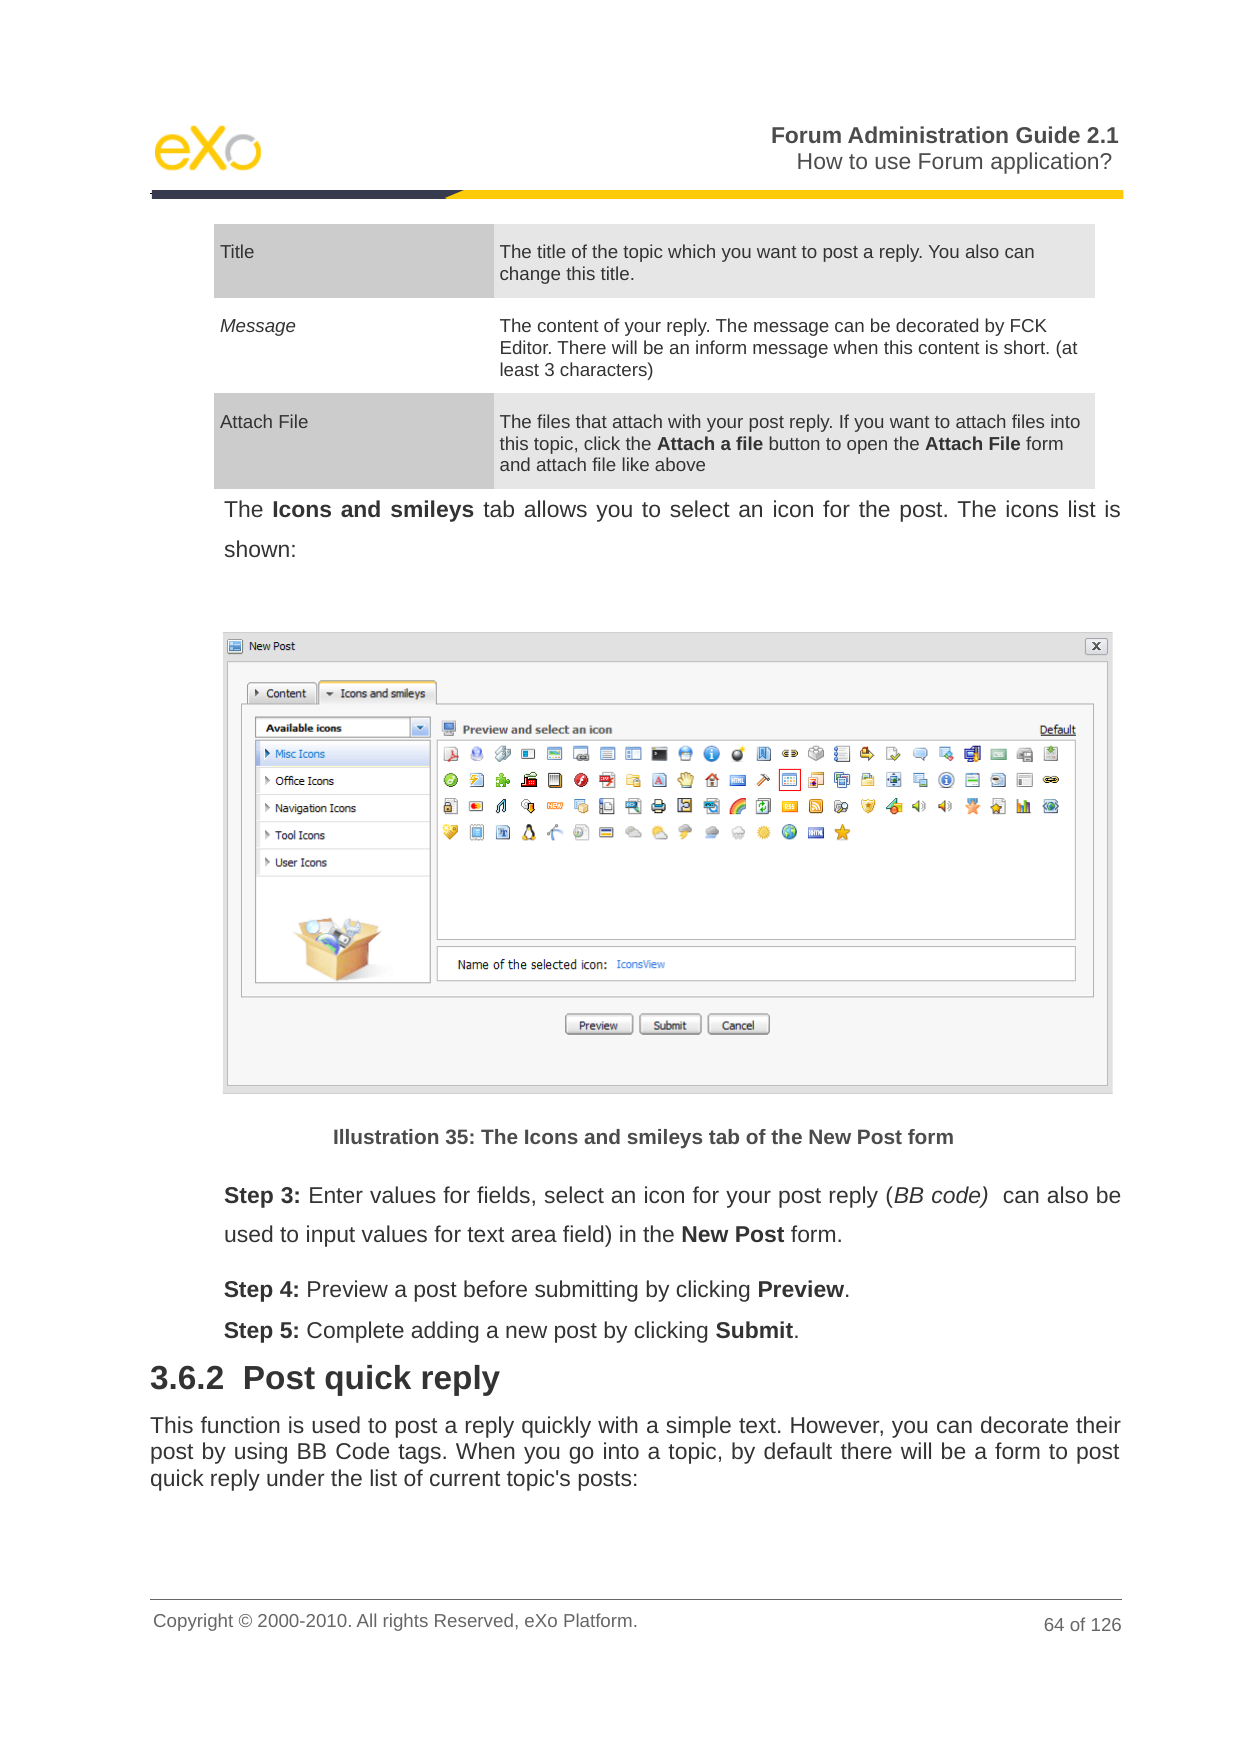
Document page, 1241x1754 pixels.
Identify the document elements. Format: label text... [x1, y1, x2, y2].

table_cell The files that attach with your post reply. If you want to attach files into this topic, click the Attach a file button to open the Attach File form and attach file like above [494, 393, 1095, 489]
table_header Title [214, 224, 494, 298]
list Step 5: Complete adding a new post by clicking Submit. [186, 1317, 1122, 1343]
text Illustration 36: The Icons and smileys tab of the New Post form [176, 707, 1111, 1149]
picture [222, 632, 1113, 1094]
table_cell Message [214, 298, 494, 393]
list Step 4: Preview a post before submitting by clicking Preview. [186, 1276, 1122, 1302]
picture [155, 125, 262, 171]
table_cell Attach File [214, 393, 494, 489]
table_cell The content of your reply. The message can be decorated by FCK Editor. There will be an inform message when this content is short. (at least 3 characters) [494, 298, 1095, 393]
table_header The title of the topic which you want to post a reply. You also can change this title. [494, 224, 1095, 298]
text The Icons and smileys tab allows you to select an icon for the post. The icons list is shown: [224, 496, 1122, 562]
text Step 3: Enter values for fields, select an icon for your post reply (BB code) can also be used to input values for text area field) in the New Post form. [176, 645, 1122, 1248]
picture [151, 190, 1124, 199]
subtitle Post quick reply [150, 1358, 1122, 1397]
text [176, 632, 222, 707]
text This function is used to post a reply quickly with a simple text. However, you can decorate their post by using BB Code tags. When you go into a topic, by default there will be a form to post quick reply under the list of current topic's posts: [150, 1412, 1122, 1491]
